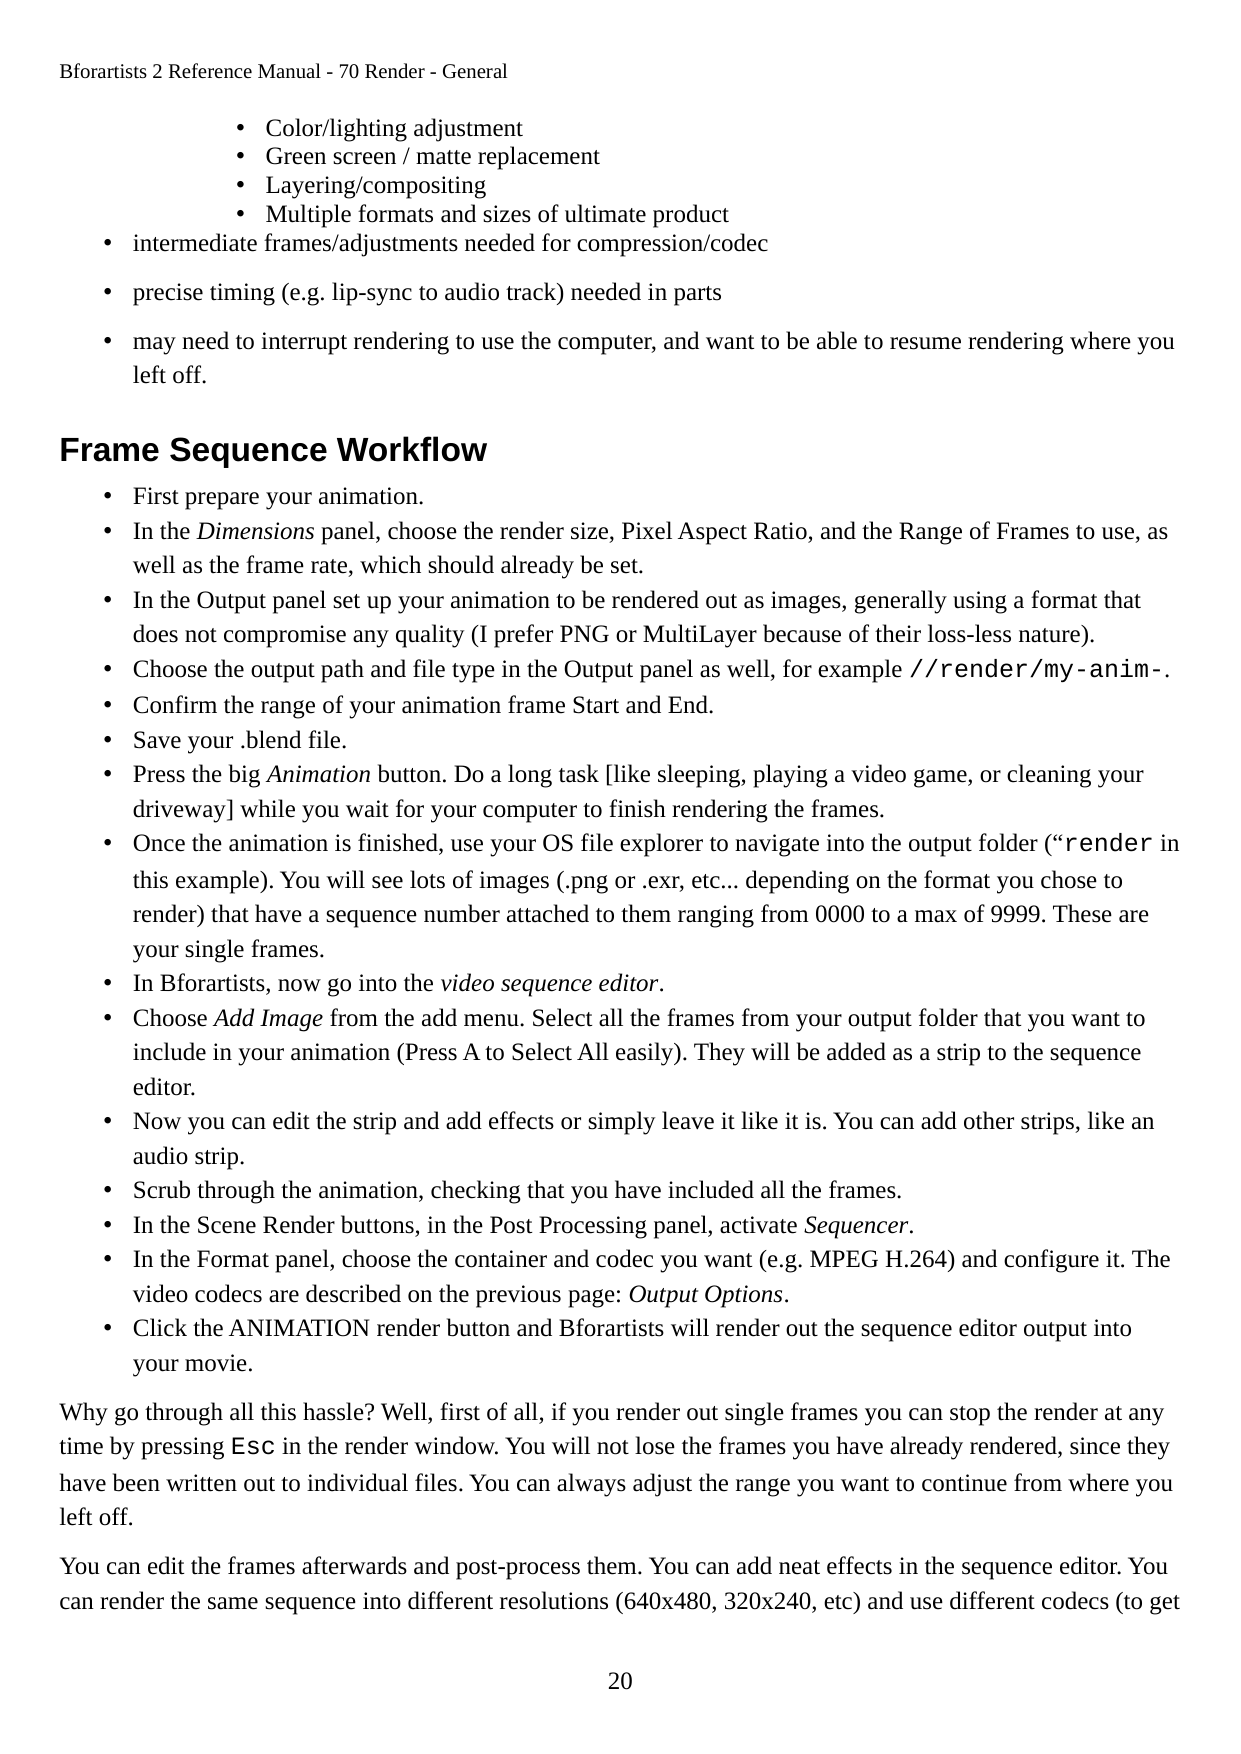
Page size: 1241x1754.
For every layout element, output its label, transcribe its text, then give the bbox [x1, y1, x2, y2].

list Confirm the range of your animation frame Start and End. [103, 691, 1181, 719]
list In Bforartists, now go into the video sequence editor. [103, 968, 1181, 997]
list In the Scene Render buttons, in the Post Processing panel, activate Sequencer. [103, 1210, 1181, 1239]
subtitle Frame Sequence Workflow [59, 430, 1181, 469]
list Choose Add Image from the add menu. Select all the frames from your output folder that you want to include in your animation (Press A to Select All easily). They will be added as a strip to the sequence editor. [103, 1003, 1181, 1101]
list In the Format panel, choose the container and codec you want (e.g. MPEG H.264) and configure it. The video codecs are described on the previous page: Output Options. [103, 1244, 1181, 1308]
list Scrub through the animation, checking that you have included all the frames. [103, 1175, 1181, 1204]
list Save your .blend file. [103, 725, 1181, 754]
list Now you can edit the strip and add effects or simply leave it like it is. You can add other strips, like an audio strip. [103, 1106, 1181, 1170]
list Choose the output path and file type in the Output panel as well, for example //render/my-anim-. [103, 654, 1181, 684]
list Green screen / matte replacement [236, 141, 1181, 170]
list Color/lighting adjustment [236, 113, 1181, 141]
list Click the ANIMATION render button and Bforartists will render out the sequence editor output into your movie. [103, 1313, 1181, 1377]
list In the Output panel set up your animation to be rendered out as images, generally using a format that does not compromise any quality (I prefer PNG or MultiLayer because of their loss-less nature). [103, 585, 1181, 648]
list Once the animation is finished, use your OS file explorer to navigate into the output folder (“render in this example). You will see lots of images (.png or .exr, etc... depending on the format you chose to render) that have a sequence number attached to them ranging from 0000 to a max of 9999. These are your single frames. [103, 828, 1181, 963]
list Press the big Animation button. Do a long task [like sleeping, playing a video game, or cleaning your driveway] while you wait for your computer to finish rendering the frames. [103, 759, 1181, 823]
list may need to interrupt rendering to use the computer, and want to be able to resume rendering where you left off. [103, 326, 1181, 389]
list In the Dimensions panel, choose the render size, Pixel Aspect Ratio, and the Range of Frames to use, as well as the frame rate, which should already be set. [103, 516, 1181, 579]
text You can edit the frames afterwards and post-process them. You can add neat effects in the sequence editor. You can render the same sequence into different resolutions (640x480, 320x240, etc) and use different codecs (to get [59, 1551, 1181, 1615]
list Multiple formats and sizes of ultimate product [236, 199, 1181, 228]
list Layering/compositing [236, 170, 1181, 199]
text Why go through all this hassle? Well, first of all, if you render out single frames you can stop the render at any time by pressing Esc in the render window. You will not lose the frames you have already rendered, since they have been written out to individual files. You can always adjust the range you want to continue from where you left off. [59, 1397, 1181, 1531]
list First prepare your animation. [103, 481, 1181, 510]
list intermediate frames/adjustments needed for compression/codec [103, 228, 1181, 256]
list precise timing (e.g. lip-sync to audio track) needed in parts [103, 277, 1181, 305]
